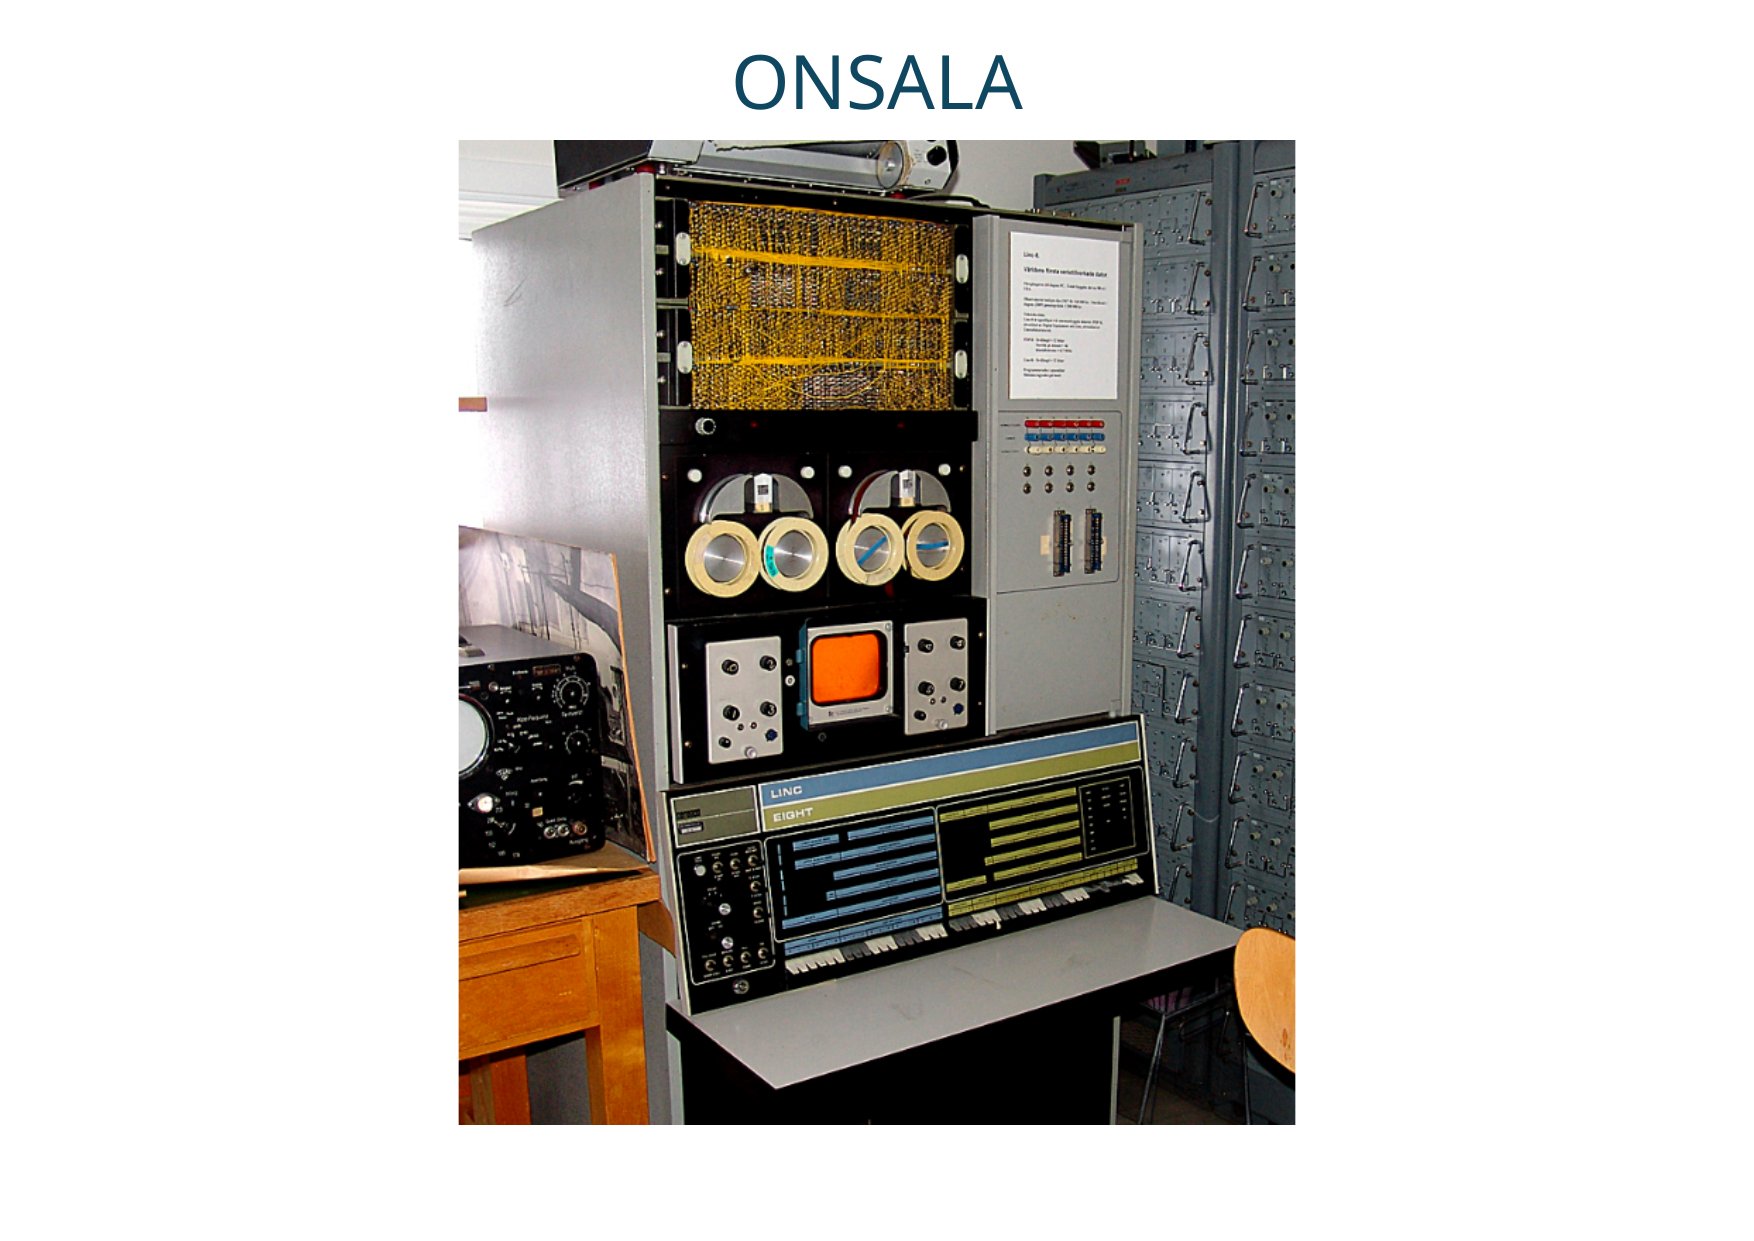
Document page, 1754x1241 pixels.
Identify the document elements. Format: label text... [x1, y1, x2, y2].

subtitle HÅRDVARA https://www.pdp8online.com/misc/hellorld.mp4 ONSALA [29, 29, 1724, 1125]
